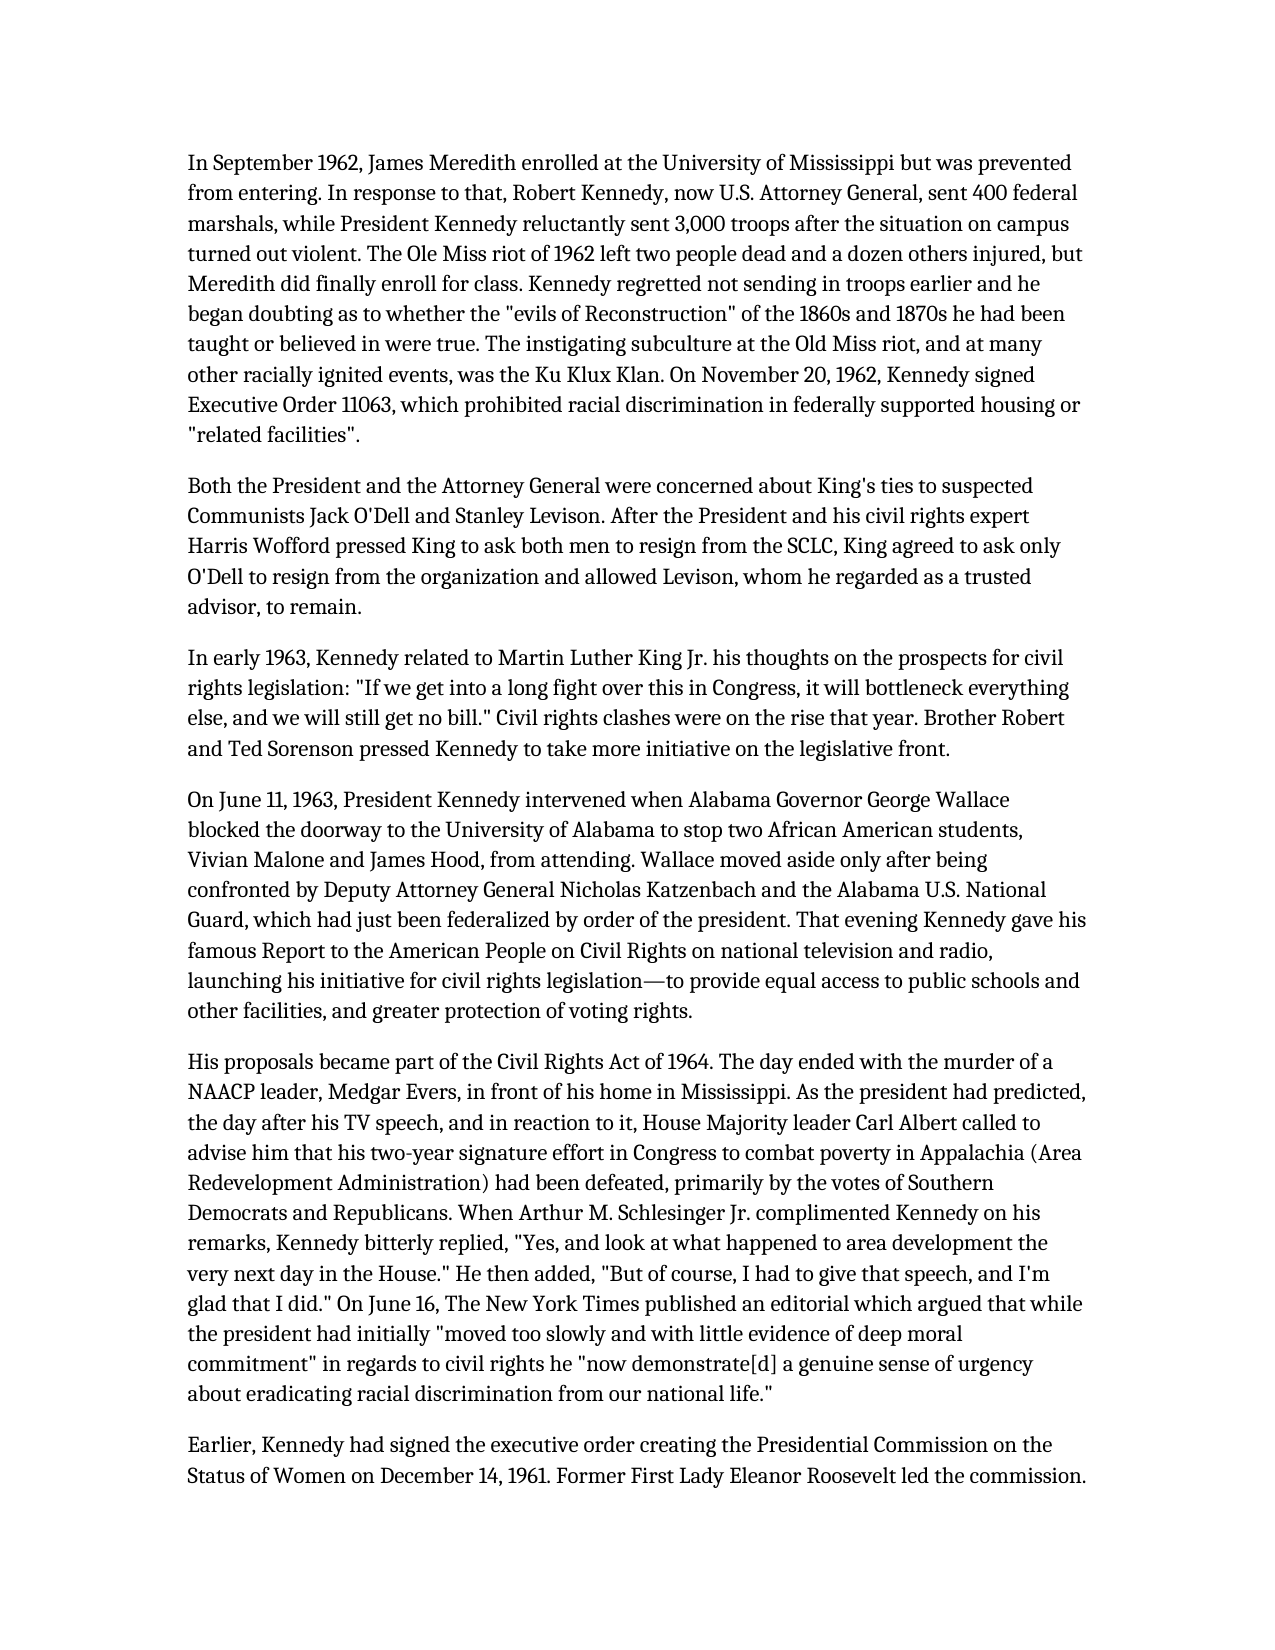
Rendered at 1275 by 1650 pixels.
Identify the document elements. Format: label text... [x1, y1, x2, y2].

text In early 1963, Kennedy related to Martin Luther King Jr. his thoughts on the prospects for civil rights legislation: "If we get into a long fight over this in Congress, it will bottleneck everything else, and we will still get no bill." Civil rights clashes were on the rise that year. Brother Robert and Ted Sorenson pressed Kennedy to take more initiative on the legislative front. [187, 645, 1087, 762]
text In September 1962, James Meredith enrolled at the University of Mississippi but was prevented from entering. In response to that, Robert Kennedy, now U.S. Attorney General, sent 400 federal marshals, while President Kennedy reluctantly sent 3,000 troops after the situation on campus turned out violent. The Ole Miss riot of 1962 left two people dead and a dozen others injured, but Meredith did finally enroll for class. Kennedy regretted not sending in troops earlier and he began doubting as to whether the "evils of Reconstruction" of the 1860s and 1870s he had been taught or believed in were true. The instigating subculture at the Old Miss riot, and at many other racially ignited events, was the Ku Klux Klan. On November 20, 1962, Kennedy signed Executive Order 11063, which prohibited racial discrimination in federally supported housing or "related facilities". [187, 150, 1087, 448]
text Both the President and the Attorney General were concerned about King's ties to suspected Communists Jack O'Dell and Stanley Levison. After the President and his civil rights expert Harris Wofford pressed King to ask both men to resign from the SCLC, King agreed to ask only O'Dell to resign from the organization and allowed Levison, whom he regarded as a trusted advisor, to remain. [187, 473, 1087, 620]
text On June 11, 1963, President Kennedy intervened when Alabama Governor George Wallace blocked the doorway to the University of Alabama to stop two African American students, Vivian Malone and James Hood, from attending. Wallace moved aside only after being confronted by Deputy Attorney General Nicholas Katzenbach and the Alabama U.S. National Guard, which had just been federalized by order of the president. That evening Kennedy gave his famous Report to the American People on Civil Rights on national television and radio, launching his initiative for civil rights legislation—to provide equal access to public schools and other facilities, and greater protection of voting rights. [187, 786, 1087, 1024]
text Earlier, Kennedy had signed the executive order creating the Presidential Commission on the Status of Women on December 14, 1961. Former First Lady Eleanor Roosevelt led the commission. [187, 1432, 1087, 1489]
text His proposals became part of the Civil Rights Act of 1964. The day ended with the murder of a NAACP leader, Medgar Evers, in front of his home in Mississippi. As the president had predicted, the day after his TV speech, and in reaction to it, House Majority leader Carl Albert called to advise him that his two-year signature effort in Congress to combat poverty in Appalachia (Area Redevelopment Administration) had been defeated, primarily by the votes of Southern Democrats and Republicans. When Arthur M. Schlesinger Jr. complimented Kennedy on his remarks, Kennedy bitterly replied, "Yes, and look at what happened to area development the very next day in the House." He then added, "But of course, I had to give that speech, and I'm glad that I did." On June 16, The New York Times published an editorial which argued that while the president had initially "moved too slowly and with little evidence of deep moral commitment" in regards to civil rights he "now demonstrate[d] a genuine sense of urgency about eradicating racial discrimination from our national life." [187, 1049, 1087, 1408]
